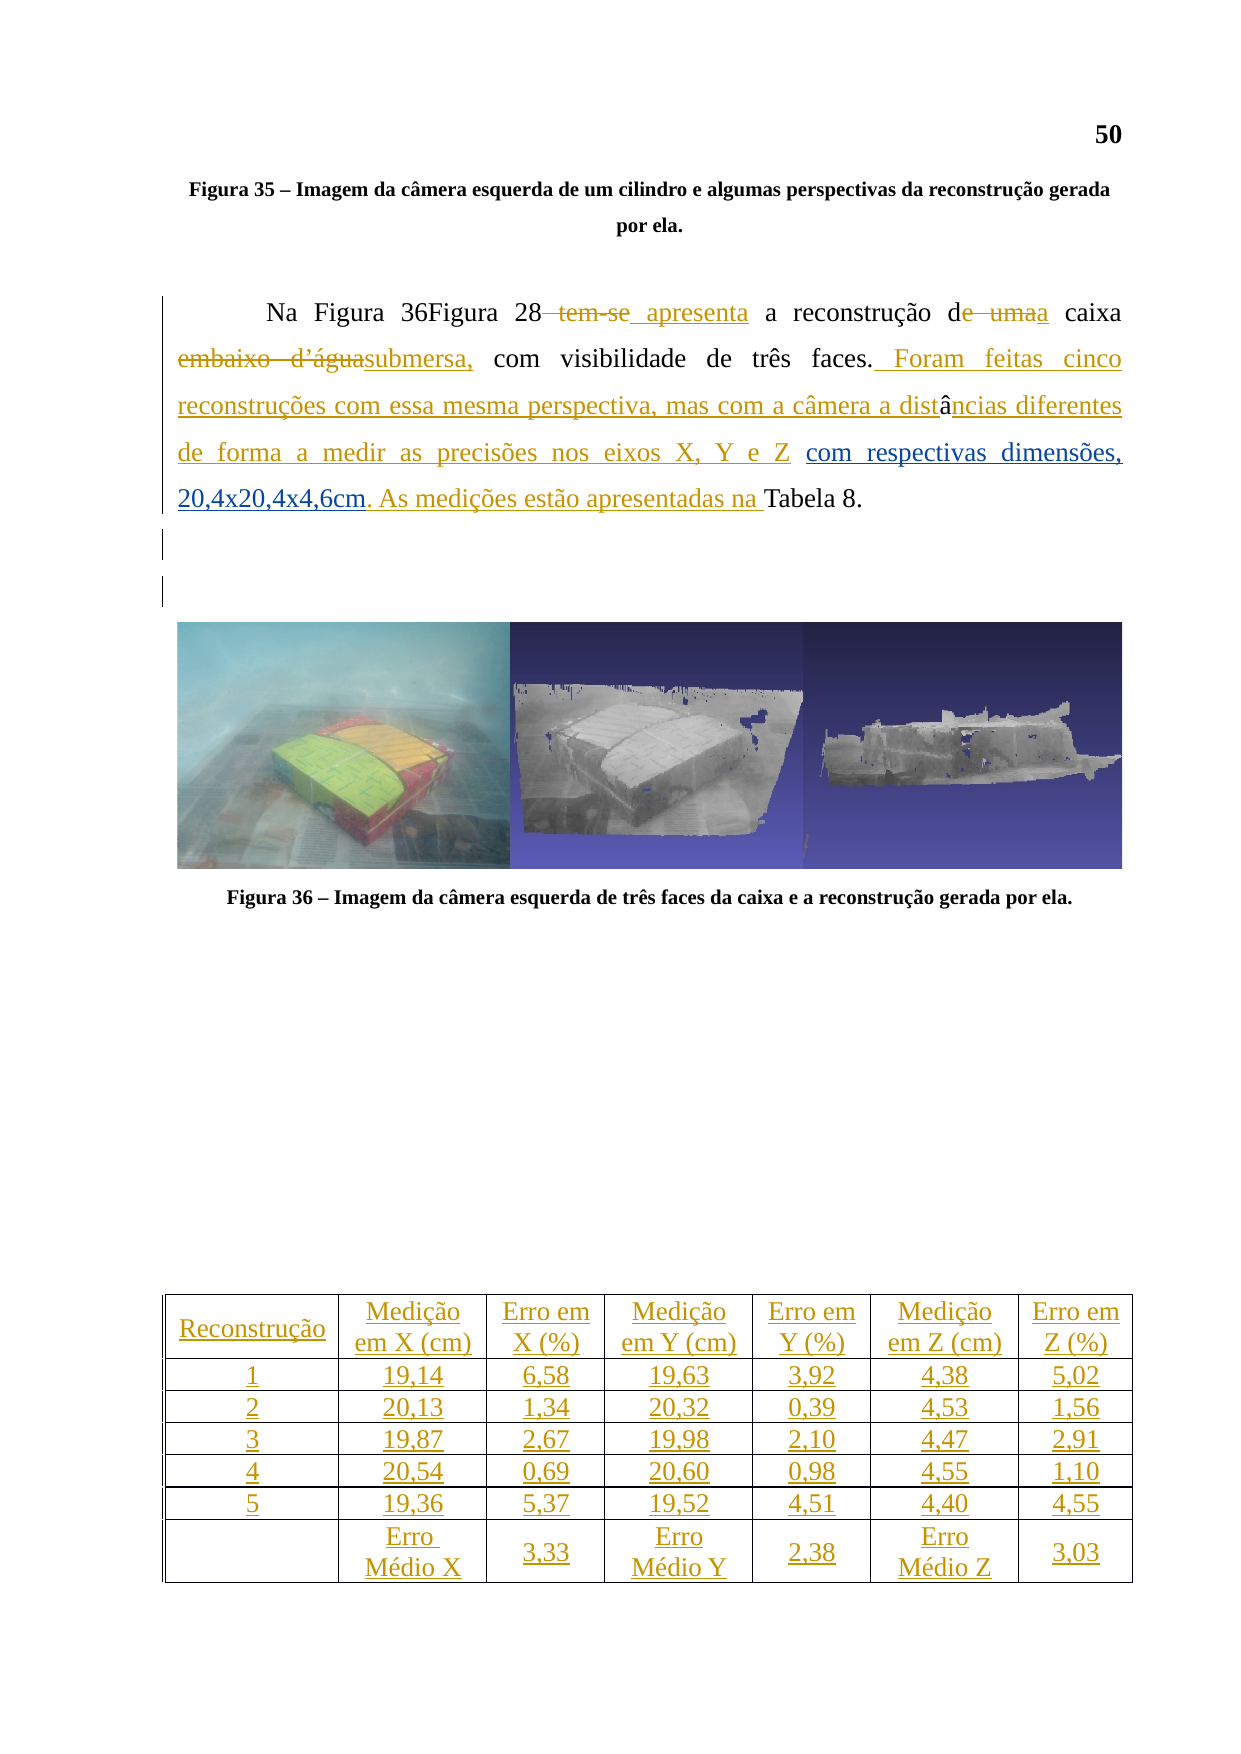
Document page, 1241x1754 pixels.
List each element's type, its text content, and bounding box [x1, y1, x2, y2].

table_cell 4,47 [871, 1423, 1018, 1454]
table_cell 0,39 [753, 1391, 870, 1422]
table_cell 20,60 [605, 1455, 752, 1486]
table_header Erro em X (%) [487, 1295, 604, 1358]
table_cell 19,98 [605, 1423, 752, 1454]
table_cell Erro Médio Z [871, 1520, 1018, 1582]
table_cell 3,03 [1019, 1520, 1132, 1582]
table_cell 2,91 [1019, 1423, 1132, 1454]
text Figura 36 – Imagem da câmera esquerda de três faces da caixa e a reconstrução gerada por ela. [177, 885, 1122, 909]
table_cell 2 [166, 1391, 338, 1422]
table_cell 1,56 [1019, 1391, 1132, 1422]
table_cell 19,87 [339, 1423, 486, 1454]
table_cell 1,34 [487, 1391, 604, 1422]
table_cell 2,67 [487, 1423, 604, 1454]
table_cell 1,10 [1019, 1455, 1132, 1486]
table_header Medição em Z (cm) [871, 1295, 1018, 1358]
table_cell 0,69 [487, 1455, 604, 1486]
table_cell Erro Médio X [339, 1520, 486, 1582]
table_cell 4 [166, 1455, 338, 1486]
table_cell Erro Médio Y [605, 1520, 752, 1582]
table_cell 19,63 [605, 1359, 752, 1390]
table_cell 5 [166, 1488, 338, 1519]
text Figura 35 – Imagem da câmera esquerda de um cilindro e algumas perspectivas da reconstrução gerada por ela. [177, 177, 1122, 237]
table_header Reconstrução [166, 1295, 338, 1358]
table_header Erro em Z (%) [1019, 1295, 1132, 1358]
table_cell 4,53 [871, 1391, 1018, 1422]
table_cell 3,92 [753, 1359, 870, 1390]
table_cell 19,36 [339, 1488, 486, 1519]
table_cell 4,51 [753, 1488, 870, 1519]
table_cell 5,02 [1019, 1359, 1132, 1390]
table_cell 6,58 [487, 1359, 604, 1390]
table_cell 20,54 [339, 1455, 486, 1486]
table_cell 5,37 [487, 1488, 604, 1519]
table_cell 4,40 [871, 1488, 1018, 1519]
table_cell 19,52 [605, 1488, 752, 1519]
table_cell 4,55 [871, 1455, 1018, 1486]
table_cell 2,38 [753, 1520, 870, 1582]
table_cell 2,10 [753, 1423, 870, 1454]
table_cell [166, 1520, 338, 1582]
table_cell 4,55 [1019, 1488, 1132, 1519]
table_cell 0,98 [753, 1455, 870, 1486]
table_header Medição em Y (cm) [605, 1295, 752, 1358]
table_header Medição em X (cm) [339, 1295, 486, 1358]
text Na Figura 36Figura 28 apresenta a reconstrução da caixa submersa, com visibilidade de três faces. Foram feitas cinco reconstruções com essa mesma perspectiva, mas com a câmera a distâncias diferentes de forma a medir as precisões nos eixos X, Y e Z com respectivas dimensões, 20,4x20,4x4,6cm. As medições estão apresentadas na Tabela 8. [177, 296, 1122, 514]
table_header Erro em Y (%) [753, 1295, 870, 1358]
table_cell 4,38 [871, 1359, 1018, 1390]
table_cell 3,33 [487, 1520, 604, 1582]
table_cell 20,32 [605, 1391, 752, 1422]
table_cell 19,14 [339, 1359, 486, 1390]
table_cell 1 [166, 1359, 338, 1390]
table_cell 3 [166, 1423, 338, 1454]
picture [177, 622, 1123, 869]
table_cell 20,13 [339, 1391, 486, 1422]
